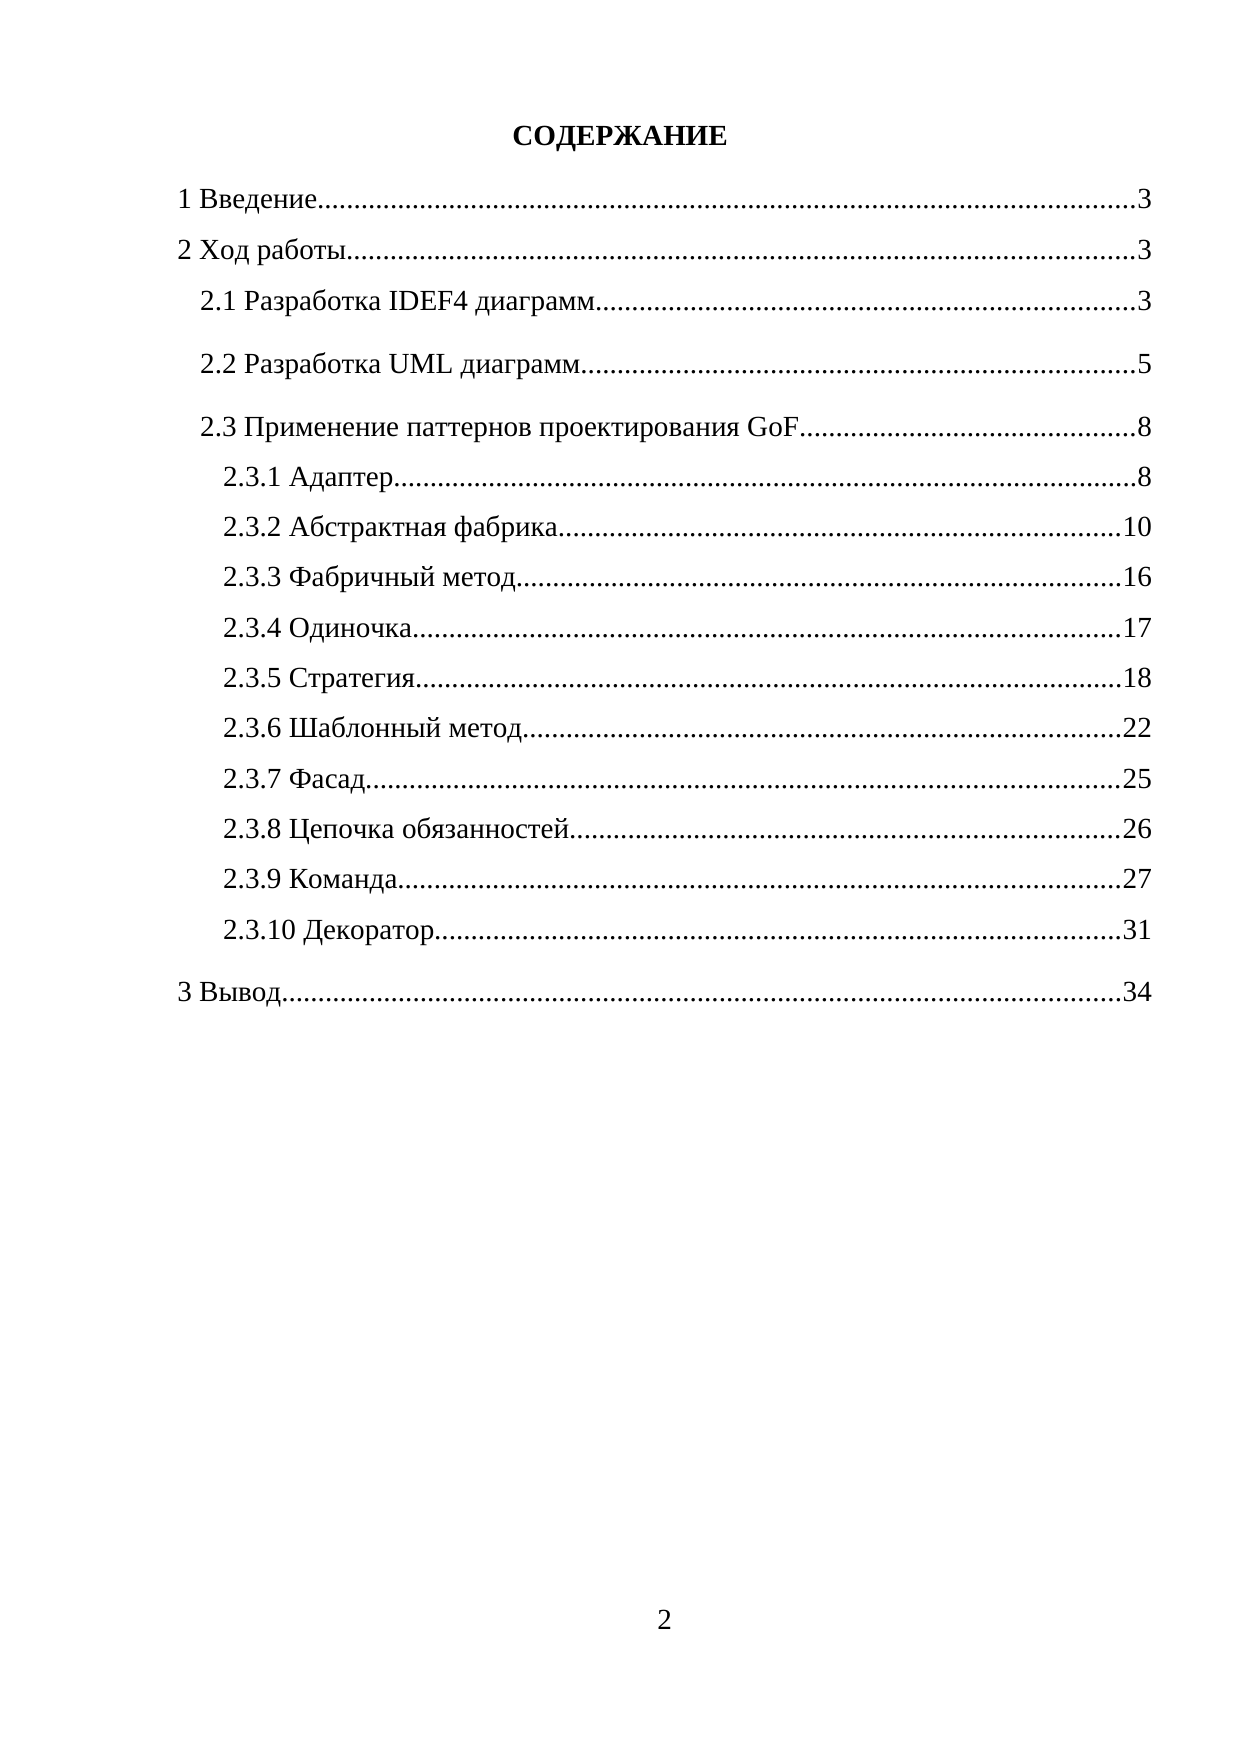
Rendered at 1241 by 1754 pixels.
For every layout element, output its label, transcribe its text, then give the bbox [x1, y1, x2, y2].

text 2 Ход работы 3 [177, 232, 1152, 266]
text 2.3 Применение паттернов проектирования GoF 8 [200, 409, 1152, 442]
text 1 Введение 3 [177, 181, 1152, 214]
text 2.3.3 Фабричный метод 16 [223, 559, 1152, 593]
text 2.1 Разработка IDEF4 диаграмм 3 [200, 283, 1152, 317]
text 2.2 Разработка UML диаграмм 5 [200, 346, 1152, 379]
text 2.3.4 Одиночка 17 [223, 610, 1152, 643]
text 2.3.7 Фасад 25 [223, 761, 1152, 794]
text 2.3.9 Команда 27 [223, 861, 1152, 895]
text 3 Вывод 34 [177, 974, 1152, 1008]
text 2.3.5 Стратегия 18 [223, 660, 1152, 694]
text 2.3.2 Абстрактная фабрика 10 [223, 509, 1152, 543]
text 2.3.6 Шаблонный метод 22 [223, 711, 1152, 744]
text 2.3.8 Цепочка обязанностей 26 [223, 811, 1152, 845]
text 2.3.10 Декоратор 31 [223, 912, 1152, 945]
text 2.3.1 Адаптер 8 [223, 459, 1152, 492]
text СОДЕРЖАНИЕ [0, 118, 1240, 152]
